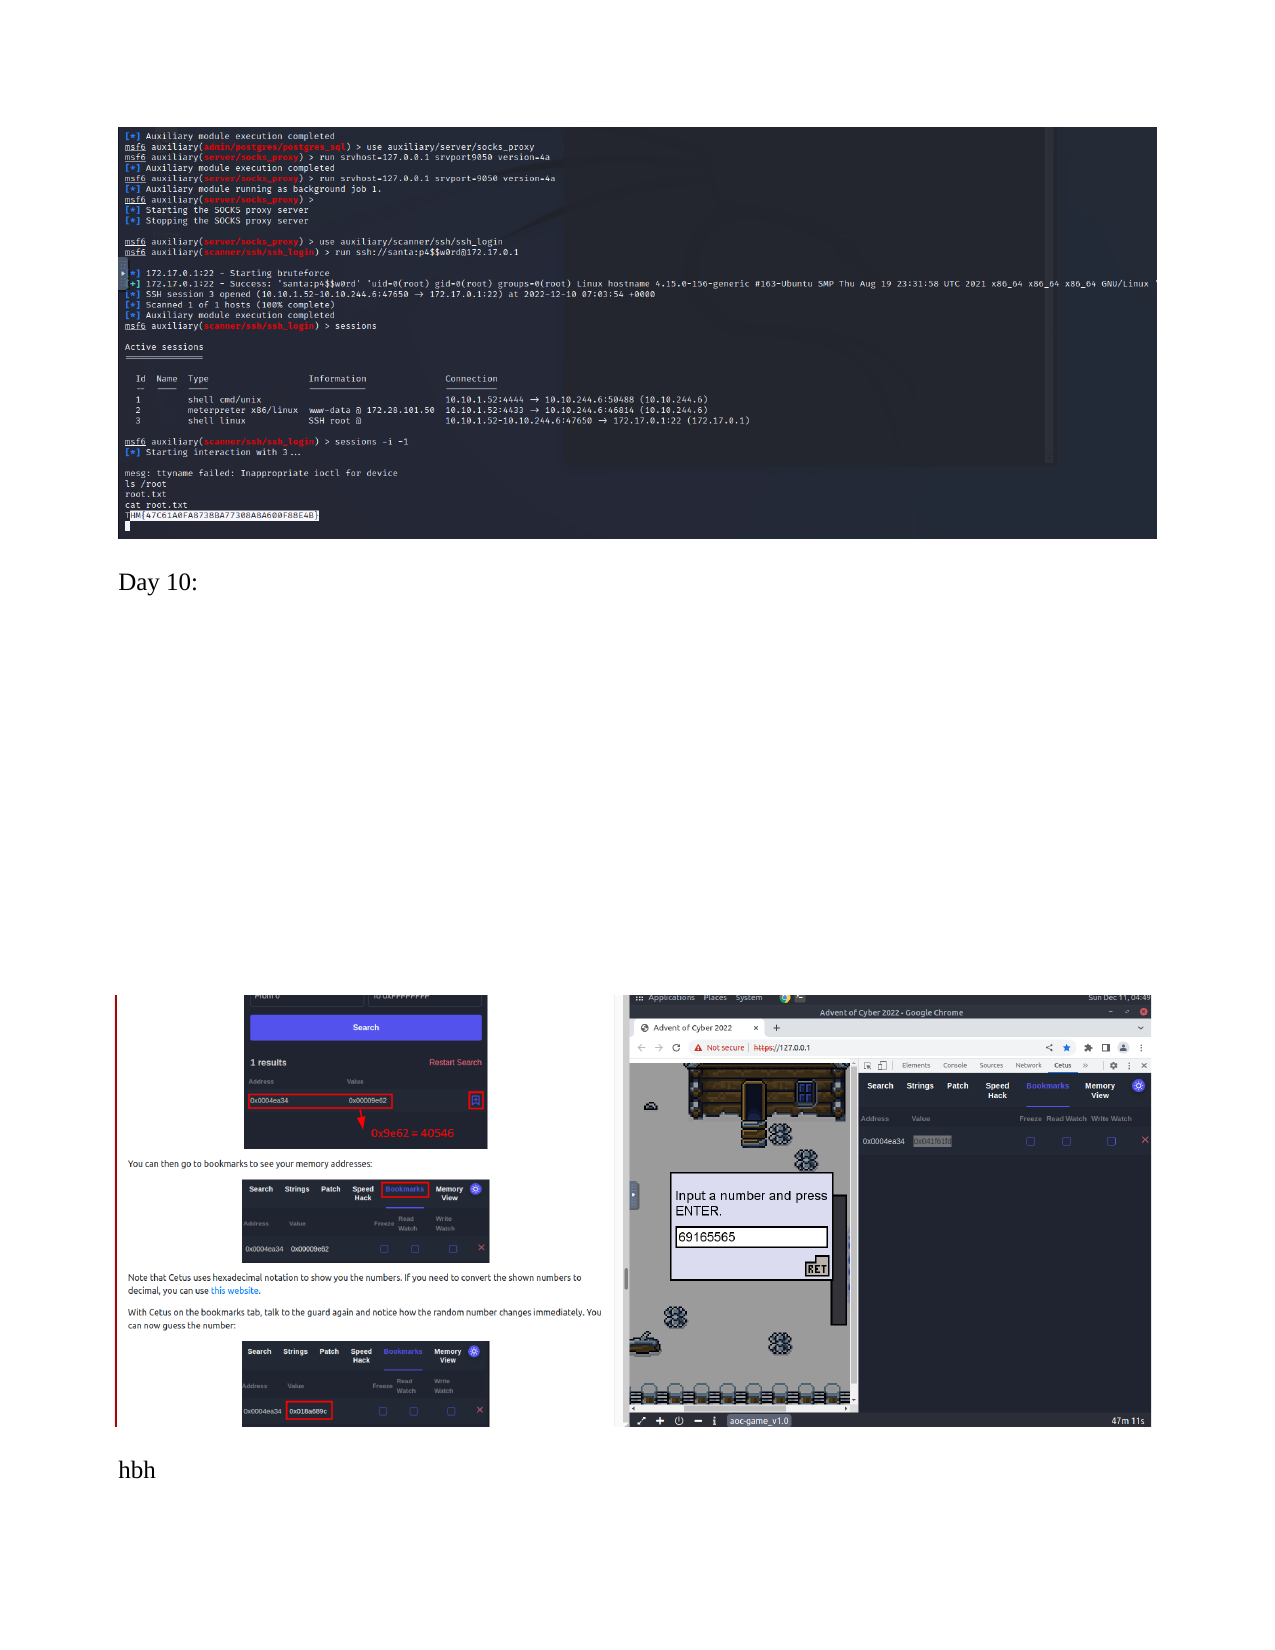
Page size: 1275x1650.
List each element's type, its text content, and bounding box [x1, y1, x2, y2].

text Day 10: [118, 567, 1157, 596]
picture [118, 127, 1157, 539]
picture [112, 995, 1152, 1427]
text hbh [118, 1456, 1157, 1484]
